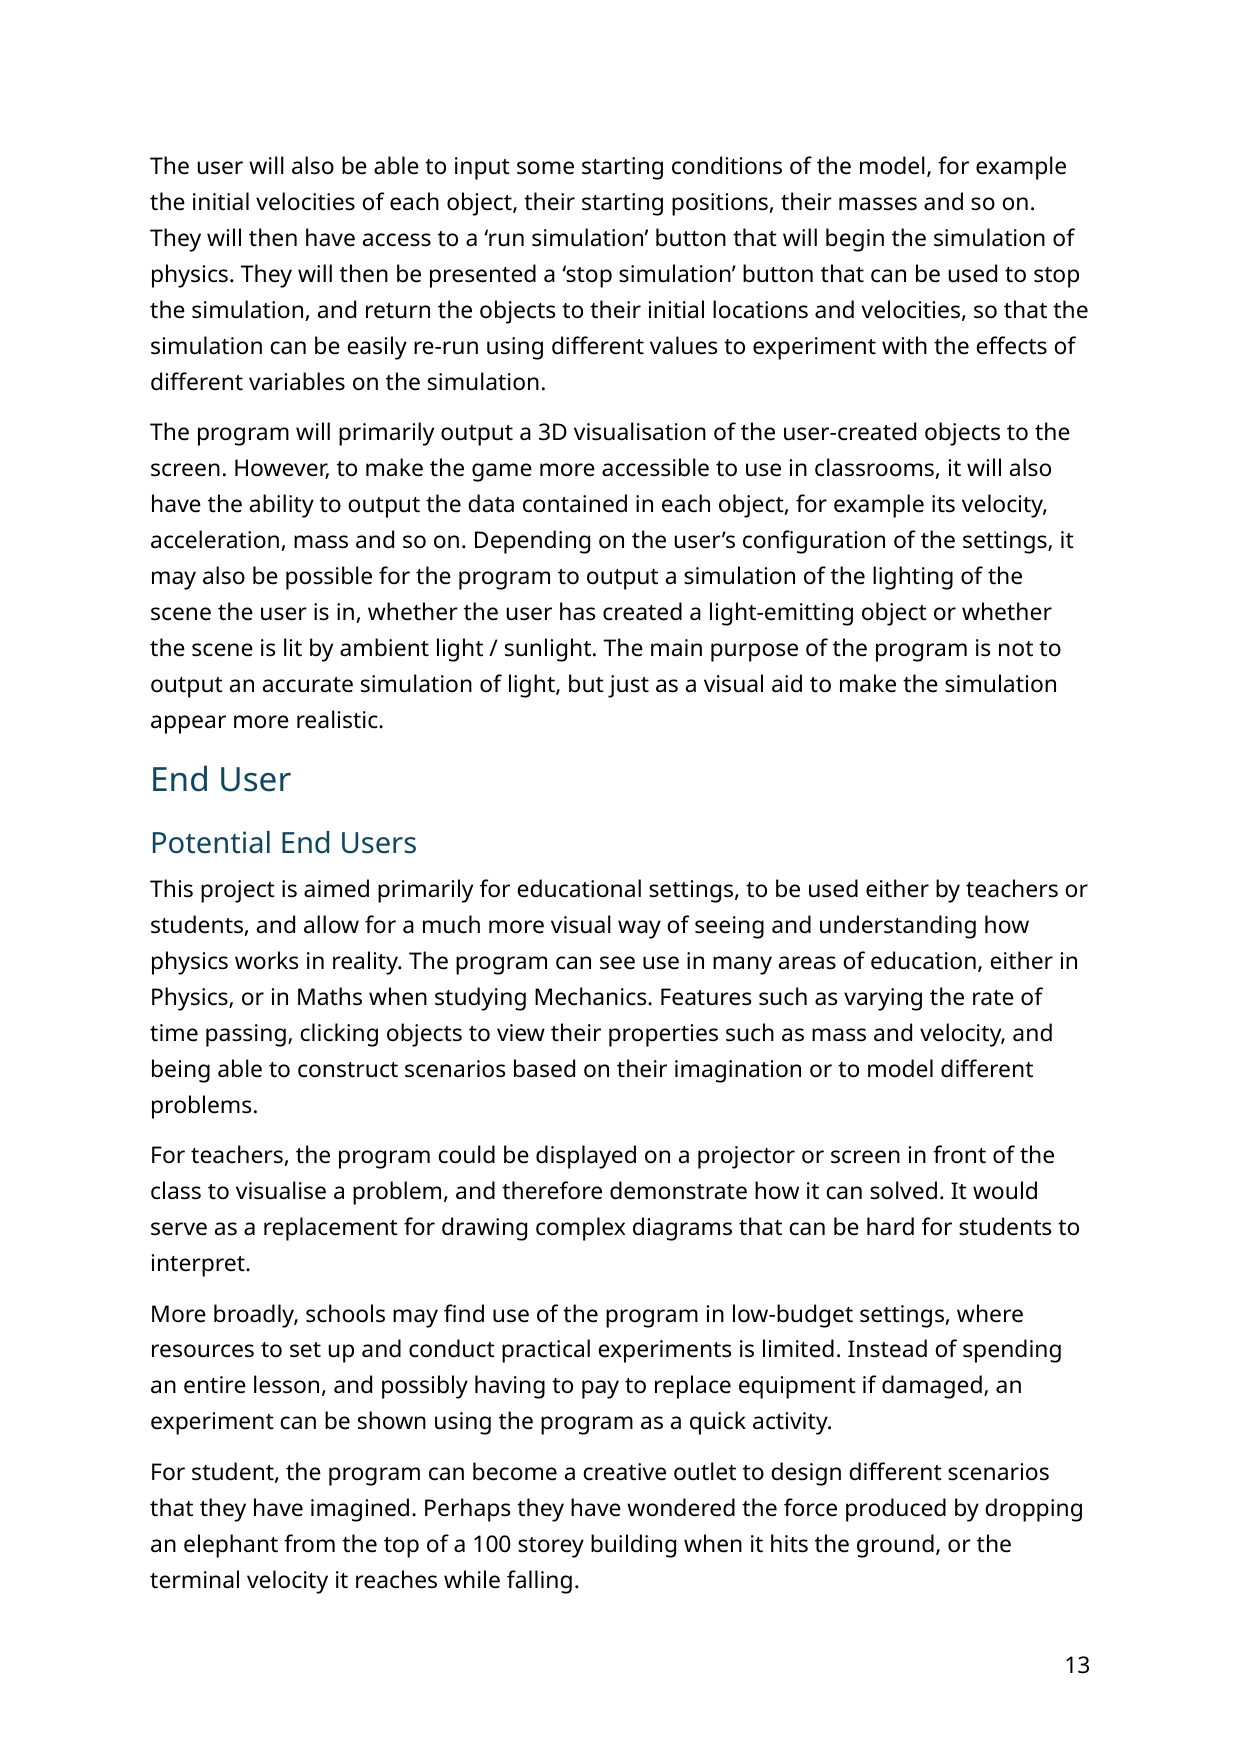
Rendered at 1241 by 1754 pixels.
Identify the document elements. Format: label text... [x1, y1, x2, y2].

text The program will primarily output a 3D visualisation of the user-created objects to the screen. However, to make the game more accessible to use in classrooms, it will also have the ability to output the data contained in each object, for example its velocity, acceleration, mass and so on. Depending on the user’s configuration of the settings, it may also be possible for the program to output a simulation of the lighting of the scene the user is in, whether the user has created a light-emitting object or whether the scene is lit by ambient light / sunlight. The main purpose of the program is not to output an accurate simulation of light, but just as a visual aid to make the simulation appear more realistic. [150, 416, 1090, 735]
text The user will also be able to input some starting conditions of the model, for example the initial velocities of each object, their starting positions, their masses and so on. They will then have access to a ‘run simulation’ button that will begin the simulation of physics. They will then be presented a ‘stop simulation’ button that can be used to stop the simulation, and return the objects to their initial locations and velocities, so that the simulation can be easily re-run using different values to experiment with the effects of different variables on the simulation. [150, 150, 1090, 397]
subtitle Potential End Users [150, 822, 1090, 862]
subtitle End User [150, 756, 1090, 802]
text This project is aimed primarily for educational settings, to be used either by teachers or students, and allow for a much more visual way of seeing and understanding how physics works in reality. The program can see use in many areas of education, either in Physics, or in Maths when studying Mechanics. Features such as varying the rate of time passing, clicking objects to view their properties such as mass and velocity, and being able to construct scenarios based on their imagination or to model different problems. [150, 873, 1090, 1120]
text More broadly, schools may find use of the program in low-budget settings, where resources to set up and conduct practical experiments is limited. Instead of spending an entire lesson, and possibly having to pay to replace equipment if damaged, an experiment can be shown using the program as a quick activity. [150, 1297, 1090, 1437]
text For teachers, the program could be displayed on a projector or screen in front of the class to visualise a problem, and therefore demonstrate how it can solved. It would serve as a replacement for drawing complex diagrams that can be hard for students to interpret. [150, 1139, 1090, 1278]
text For student, the program can become a creative outlet to design different scenarios that they have imagined. Perhaps they have wondered the force produced by dropping an elephant from the top of a 100 storey building when it hits the ground, or the terminal velocity it reaches while falling. [150, 1456, 1090, 1595]
